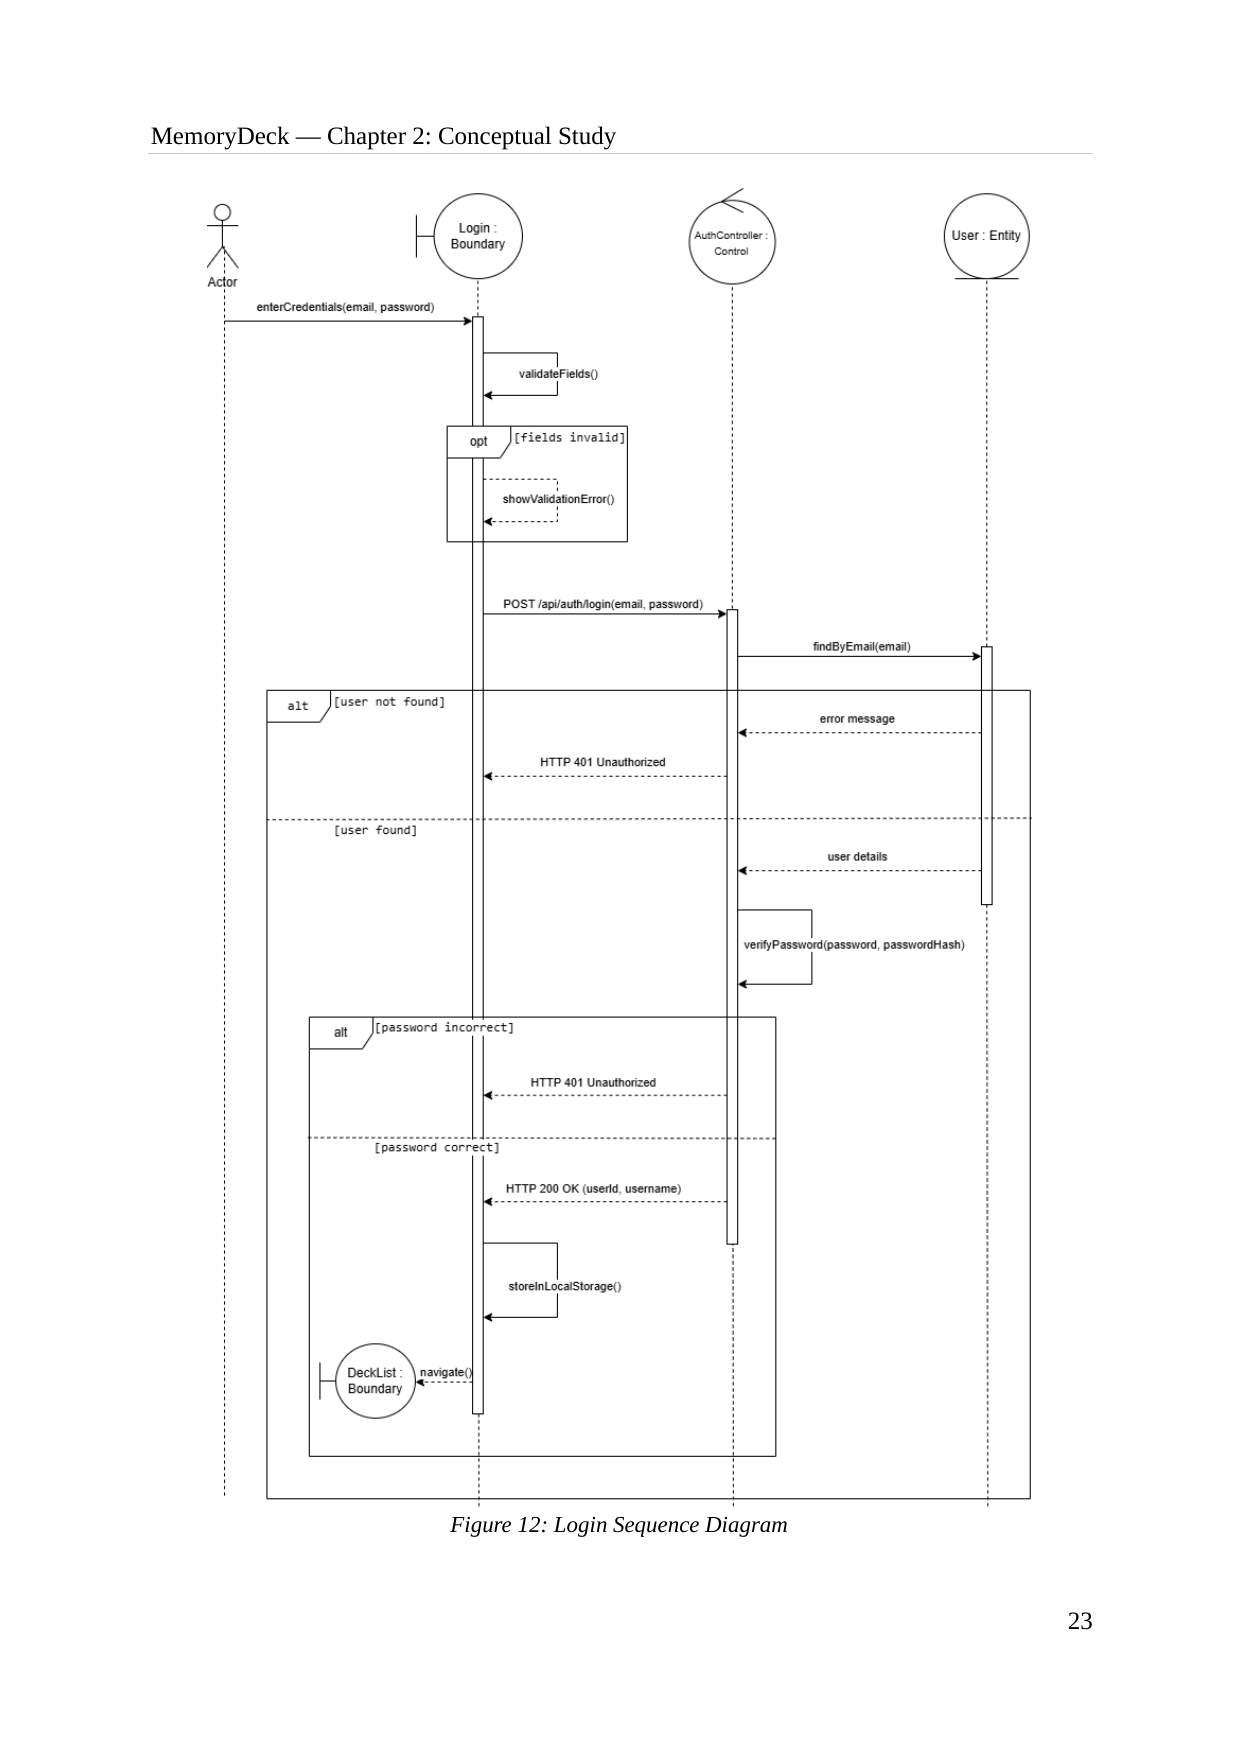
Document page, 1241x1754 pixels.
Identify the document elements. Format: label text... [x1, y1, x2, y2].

text Figure 12: Login Sequence Diagram [207, 1511, 1033, 1537]
picture [206, 188, 1034, 1511]
